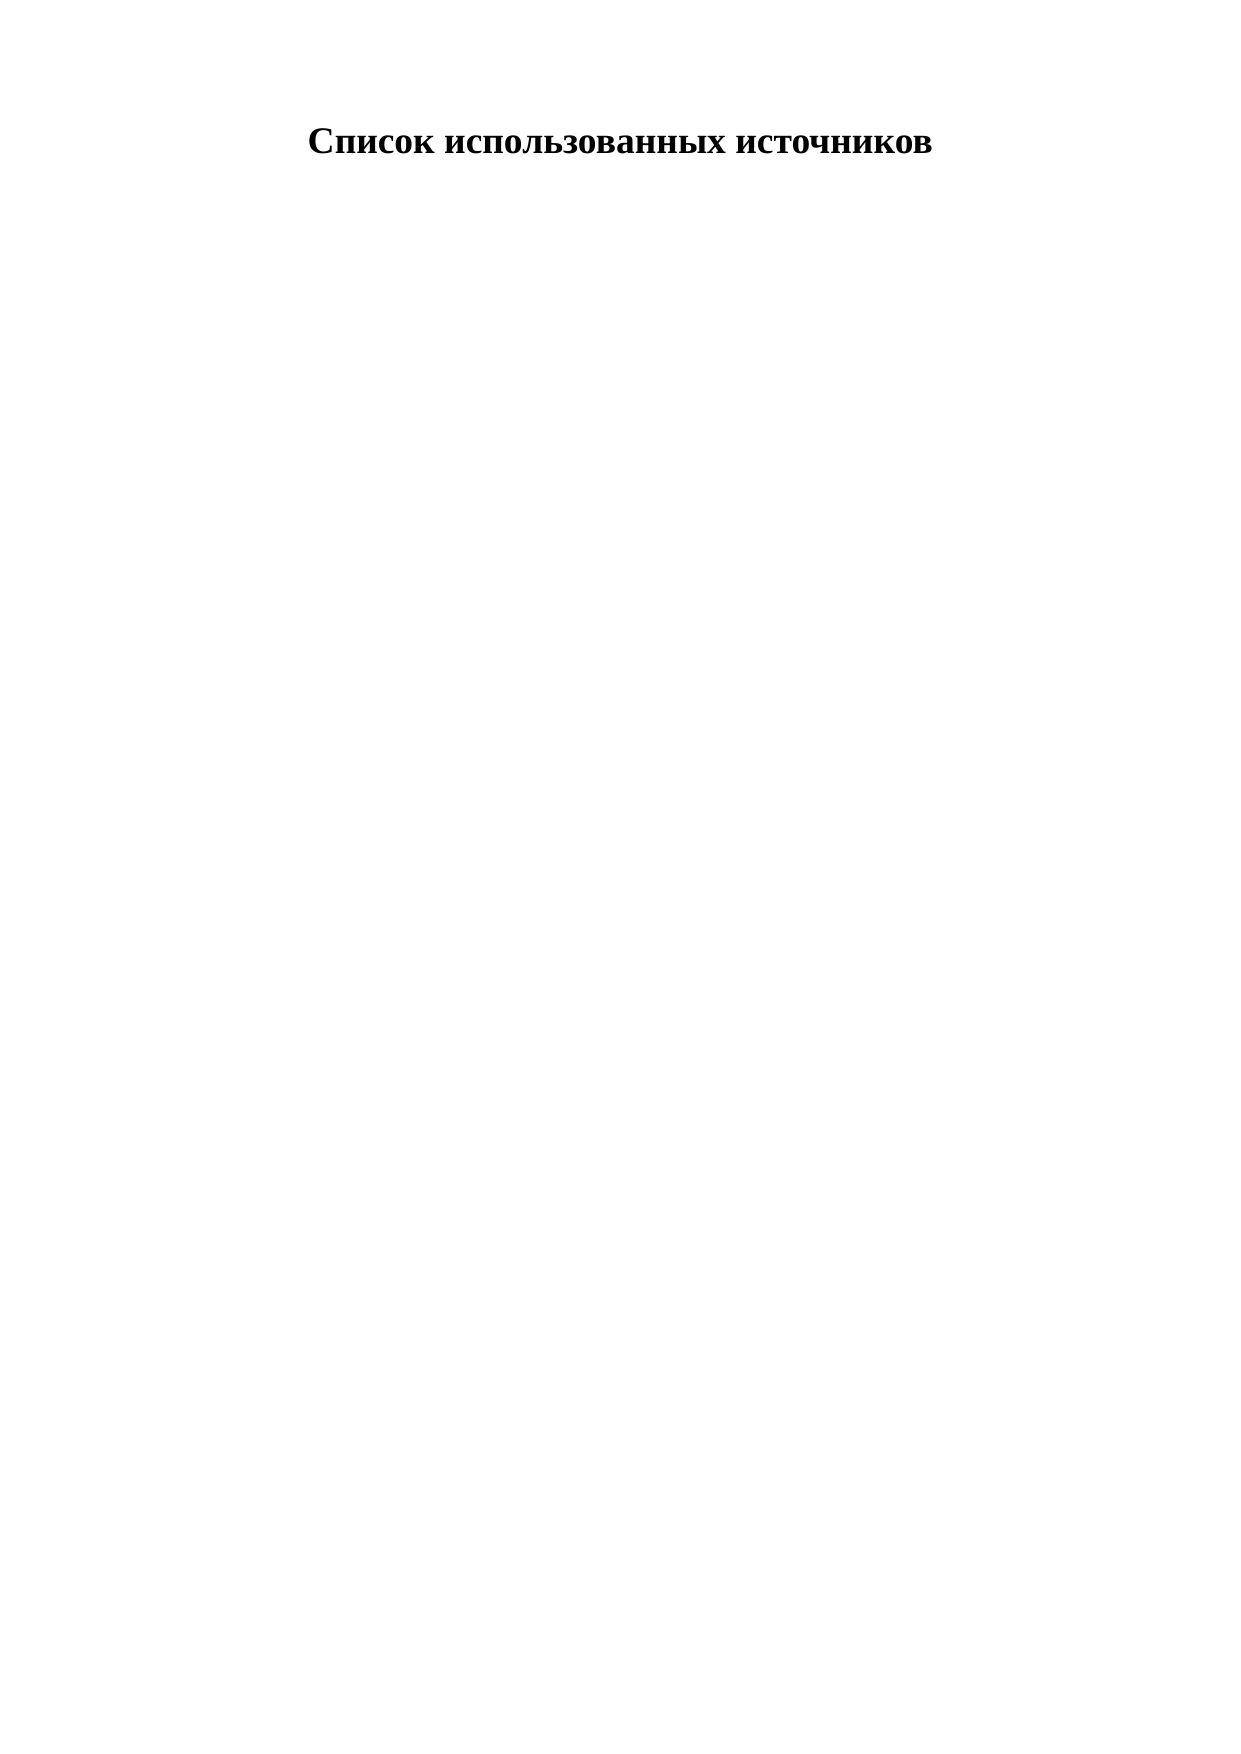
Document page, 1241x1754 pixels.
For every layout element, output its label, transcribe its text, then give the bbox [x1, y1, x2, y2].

subtitle Список использованных источников [142, 118, 1098, 161]
